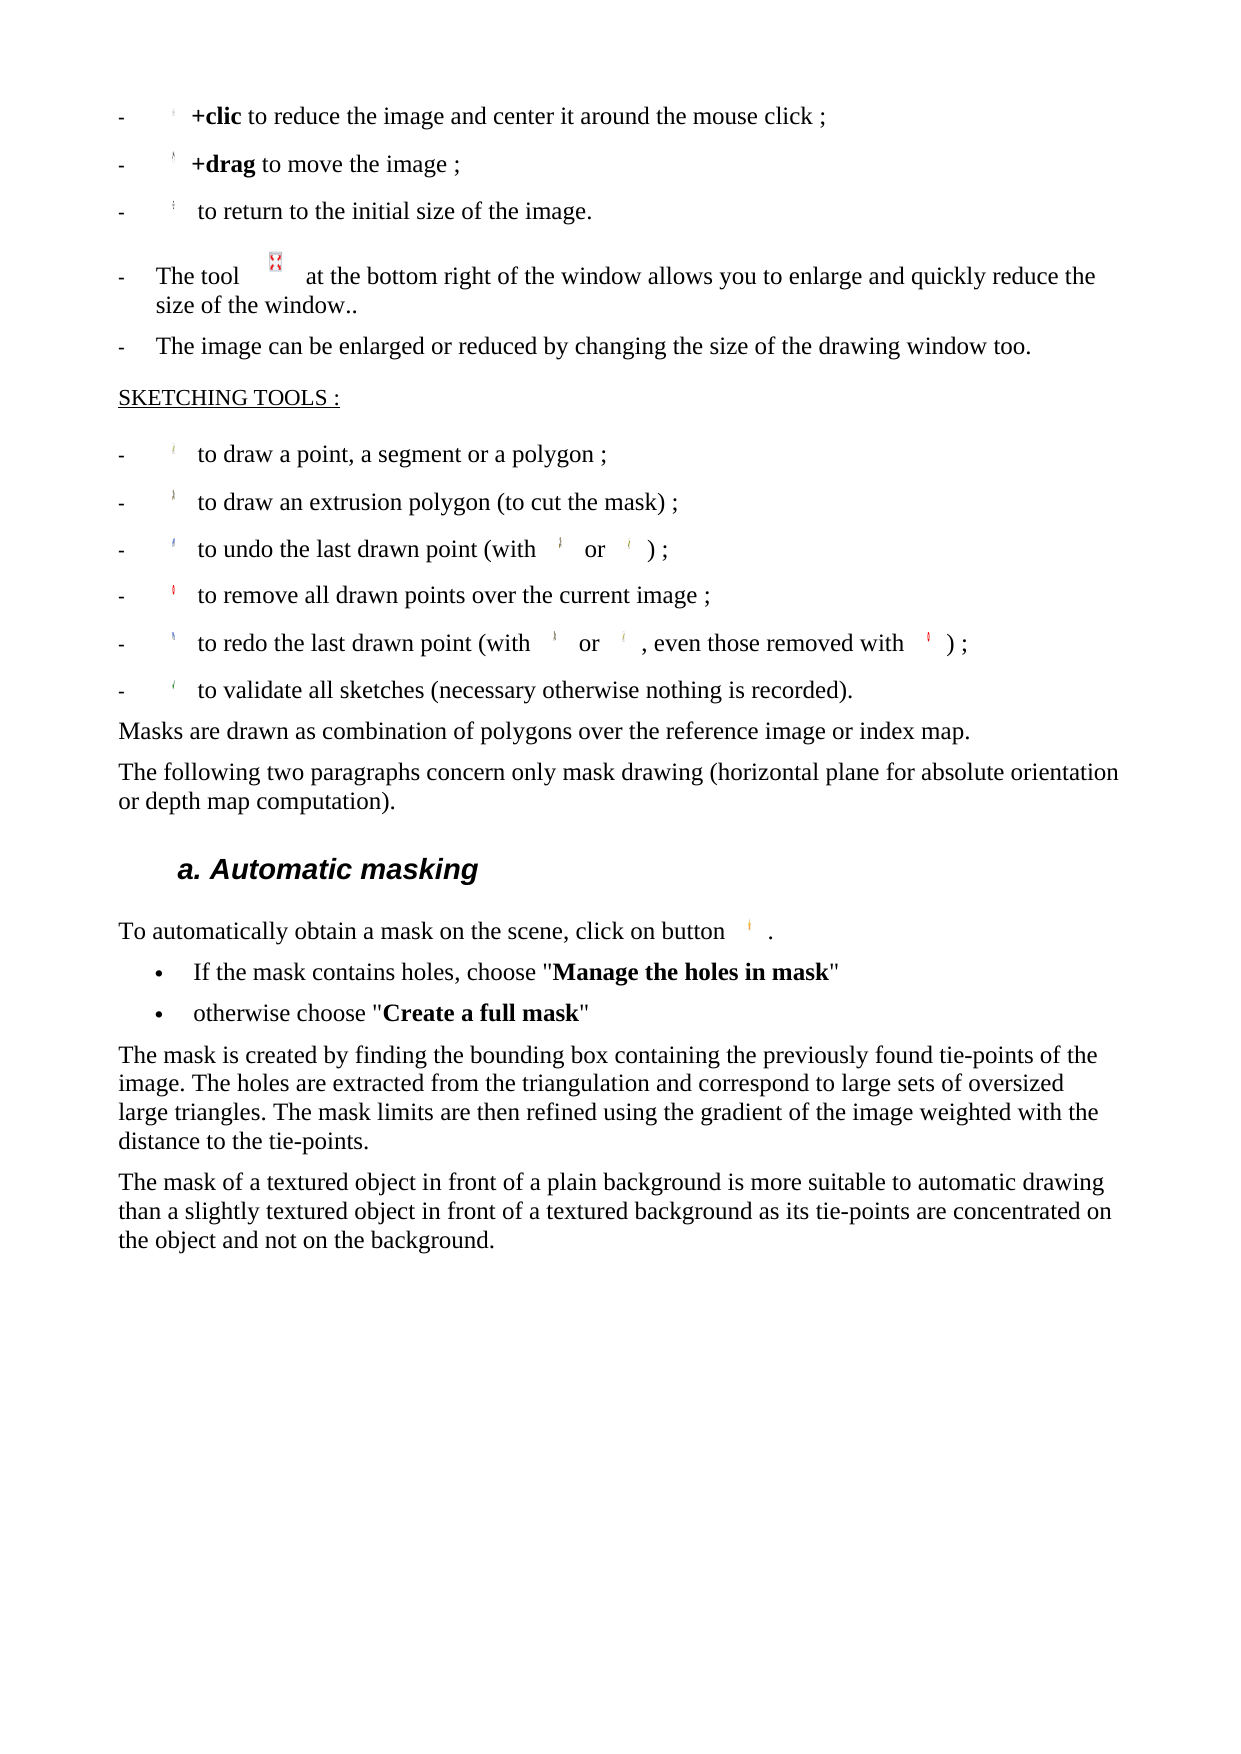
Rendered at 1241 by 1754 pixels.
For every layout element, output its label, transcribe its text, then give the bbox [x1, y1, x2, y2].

picture [268, 246, 283, 276]
list to undo the last drawn point (with or ) ; [118, 528, 1122, 563]
picture [627, 538, 631, 549]
list to validate all sketches (necessary otherwise nothing is recorded). [118, 669, 1122, 704]
list to return to the initial size of the image. [118, 190, 1122, 225]
list otherwise choose "Create a full mask" [156, 998, 1122, 1027]
text Masks are drawn as combination of polygons over the reference image or index map. [118, 716, 1122, 745]
list to redo the last drawn point (with or , even those removed with ) ; [118, 621, 1122, 656]
text The mask is created by finding the bounding box containing the previously found tie-points of the image. The holes are extracted from the triangulation and correspond to large sets of oversized large triangles. The mask limits are then refined using the gradient of the image weighted with the distance to the tie-points. [118, 1040, 1122, 1155]
list to draw a point, a segment or a polygon ; [118, 434, 1122, 468]
list +clic to reduce the image and center it around the mouse click ; [118, 99, 1122, 130]
text To automatically obtain a mask on the scene, click on button . [118, 910, 1122, 945]
list If the mask contains holes, choose "Manage the holes in mask" [156, 957, 1122, 986]
list to draw an extrusion polygon (to cut the mask) ; [118, 480, 1122, 515]
list to remove all drawn points over the current image ; [118, 575, 1122, 609]
list The tool at the bottom right of the window allows you to enlarge and quickly reduce the size of the window.. [118, 237, 1122, 319]
list The image can be enlarged or reduced by changing the size of the drawing window too. [118, 331, 1122, 360]
list +drag to move the image ; [118, 143, 1122, 178]
text The following two paragraphs concern only mask drawing (horizontal plane for absolute orientation or depth map computation). [118, 757, 1122, 815]
subtitle Sketching tools : [118, 384, 1122, 411]
subtitle a. Automatic masking [116, 852, 1122, 886]
text The mask of a textured object in front of a plain background is more suitable to automatic drawing than a slightly textured object in front of a textured background as its tie-points are concentrated on the object and not on the background. [118, 1167, 1122, 1253]
